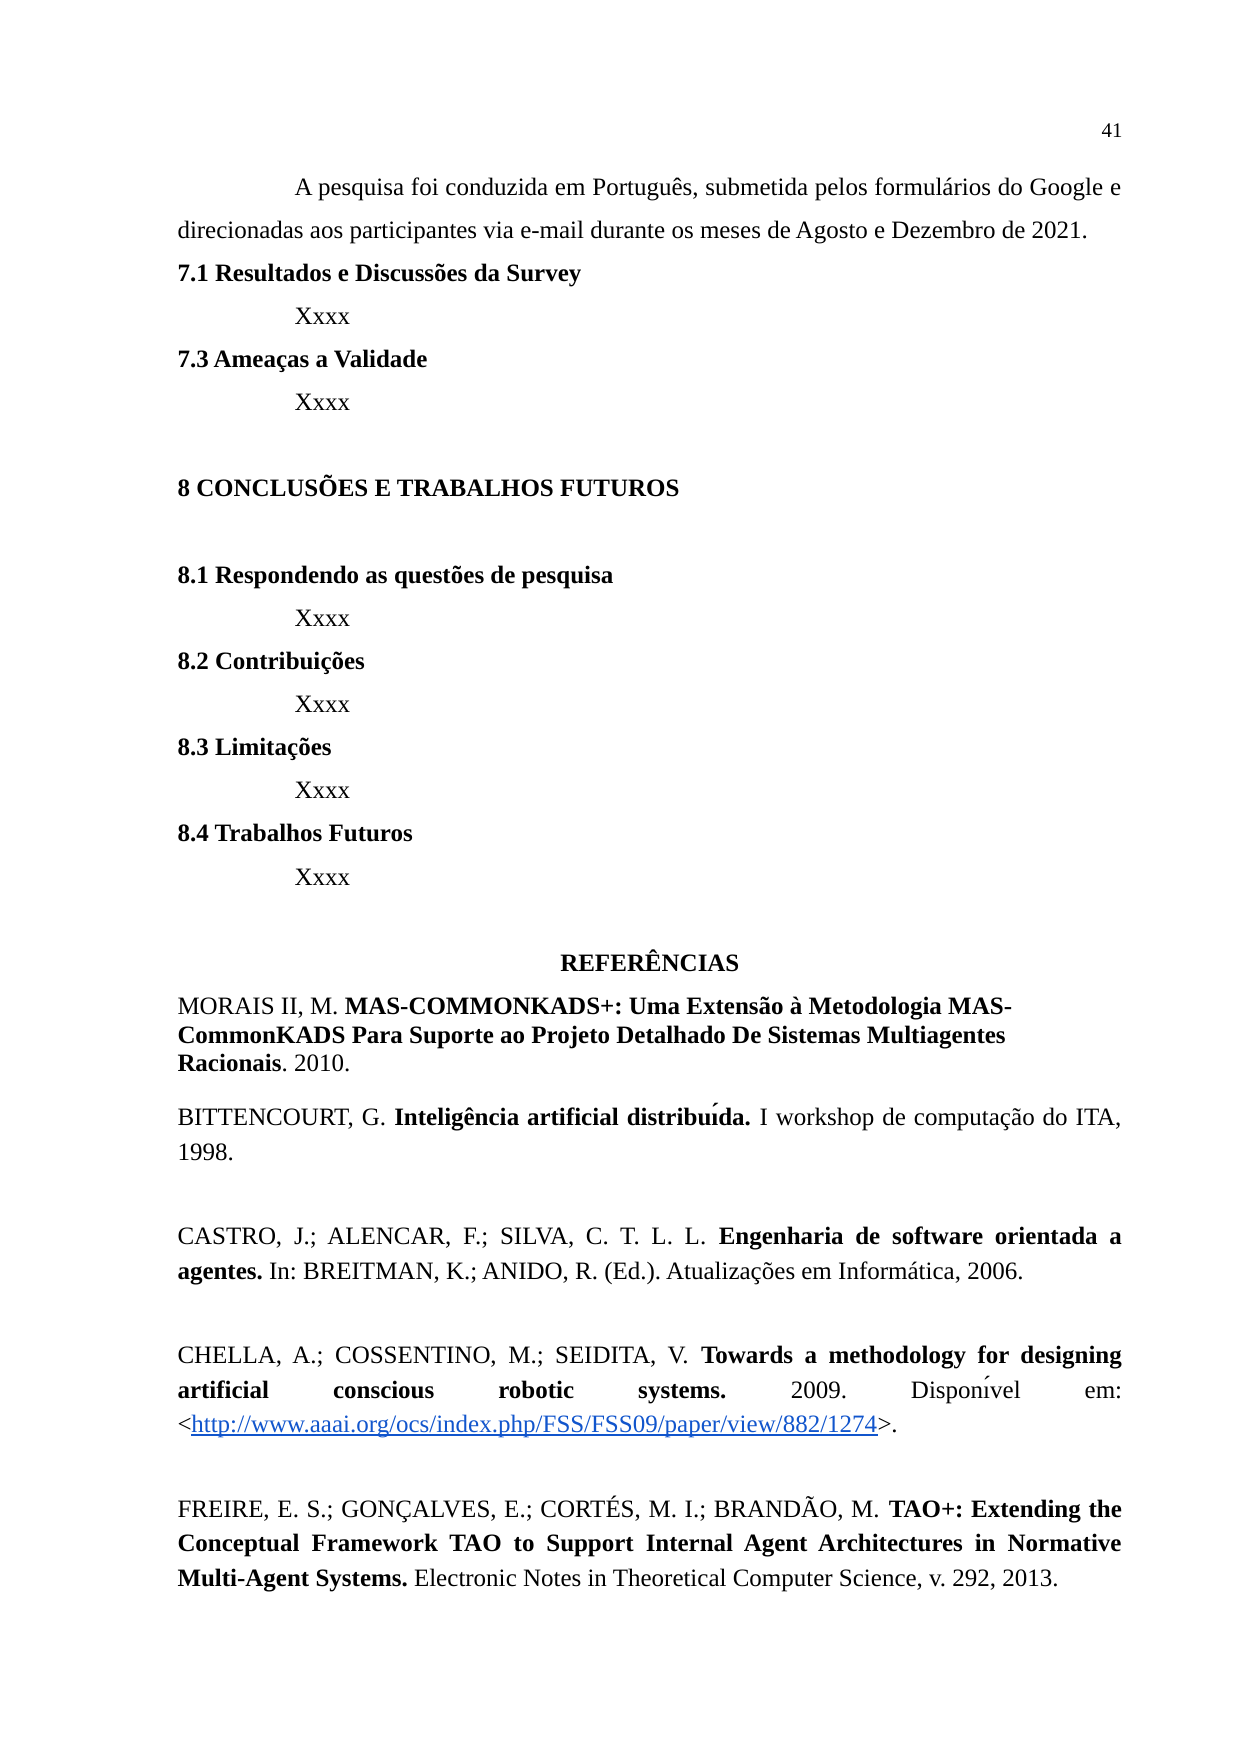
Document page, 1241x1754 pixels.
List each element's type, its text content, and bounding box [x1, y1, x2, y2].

text Xxxx [177, 603, 1122, 632]
text 8 CONCLUSÕES E TRABALHOS FUTUROS [177, 473, 1122, 502]
text Xxxx [177, 387, 1122, 416]
text Xxxx [177, 775, 1122, 804]
text 7.1 Resultados e Discussões da Survey [177, 258, 1122, 287]
text 7.3 Ameaças a Validade [177, 344, 1122, 373]
text REFERÊNCIAS [177, 948, 1122, 977]
text Xxxx [177, 689, 1122, 718]
text Xxxx [177, 301, 1122, 330]
text FREIRE, E. S.; GONÇALVES, E.; CORTÉS, M. I.; BRANDÃO, M. TAO+: Extending the Conceptual Framework TAO to Support Internal Agent Architectures in Normative Multi-Agent Systems. Electronic Notes in Theoretical Computer Science, v. 292, 2013. [177, 1494, 1122, 1591]
text CHELLA, A.; COSSENTINO, M.; SEIDITA, V. Towards a methodology for designing artificial conscious robotic systems. 2009. Disponı́vel em: <http://www.aaai.org/ocs/index.php/FSS/FSS09/paper/view/882/1274>. [177, 1340, 1122, 1438]
text 8.2 Contribuições [177, 646, 1122, 675]
text A pesquisa foi conduzida em Português, submetida pelos formulários do Google e direcionadas aos participantes via e-mail durante os meses de Agosto e Dezembro de 2021. [177, 172, 1122, 243]
text 8.4 Trabalhos Futuros [177, 818, 1122, 847]
text BITTENCOURT, G. Inteligência artificial distribuı́da. I workshop de computação do ITA, 1998. [177, 1102, 1122, 1166]
text 8.3 Limitações [177, 732, 1122, 761]
text Xxxx [177, 862, 1122, 890]
text CASTRO, J.; ALENCAR, F.; SILVA, C. T. L. L. Engenharia de software orientada a agentes. In: BREITMAN, K.; ANIDO, R. (Ed.). Atualizações em Informática, 2006. [177, 1221, 1122, 1284]
text 8.1 Respondendo as questões de pesquisa [177, 560, 1122, 588]
text MORAIS II, M. MAS-COMMONKADS+: Uma Extensão à Metodologia MAS-CommonKADS Para Suporte ao Projeto Detalhado De Sistemas Multiagentes Racionais. 2010. [177, 991, 1122, 1077]
